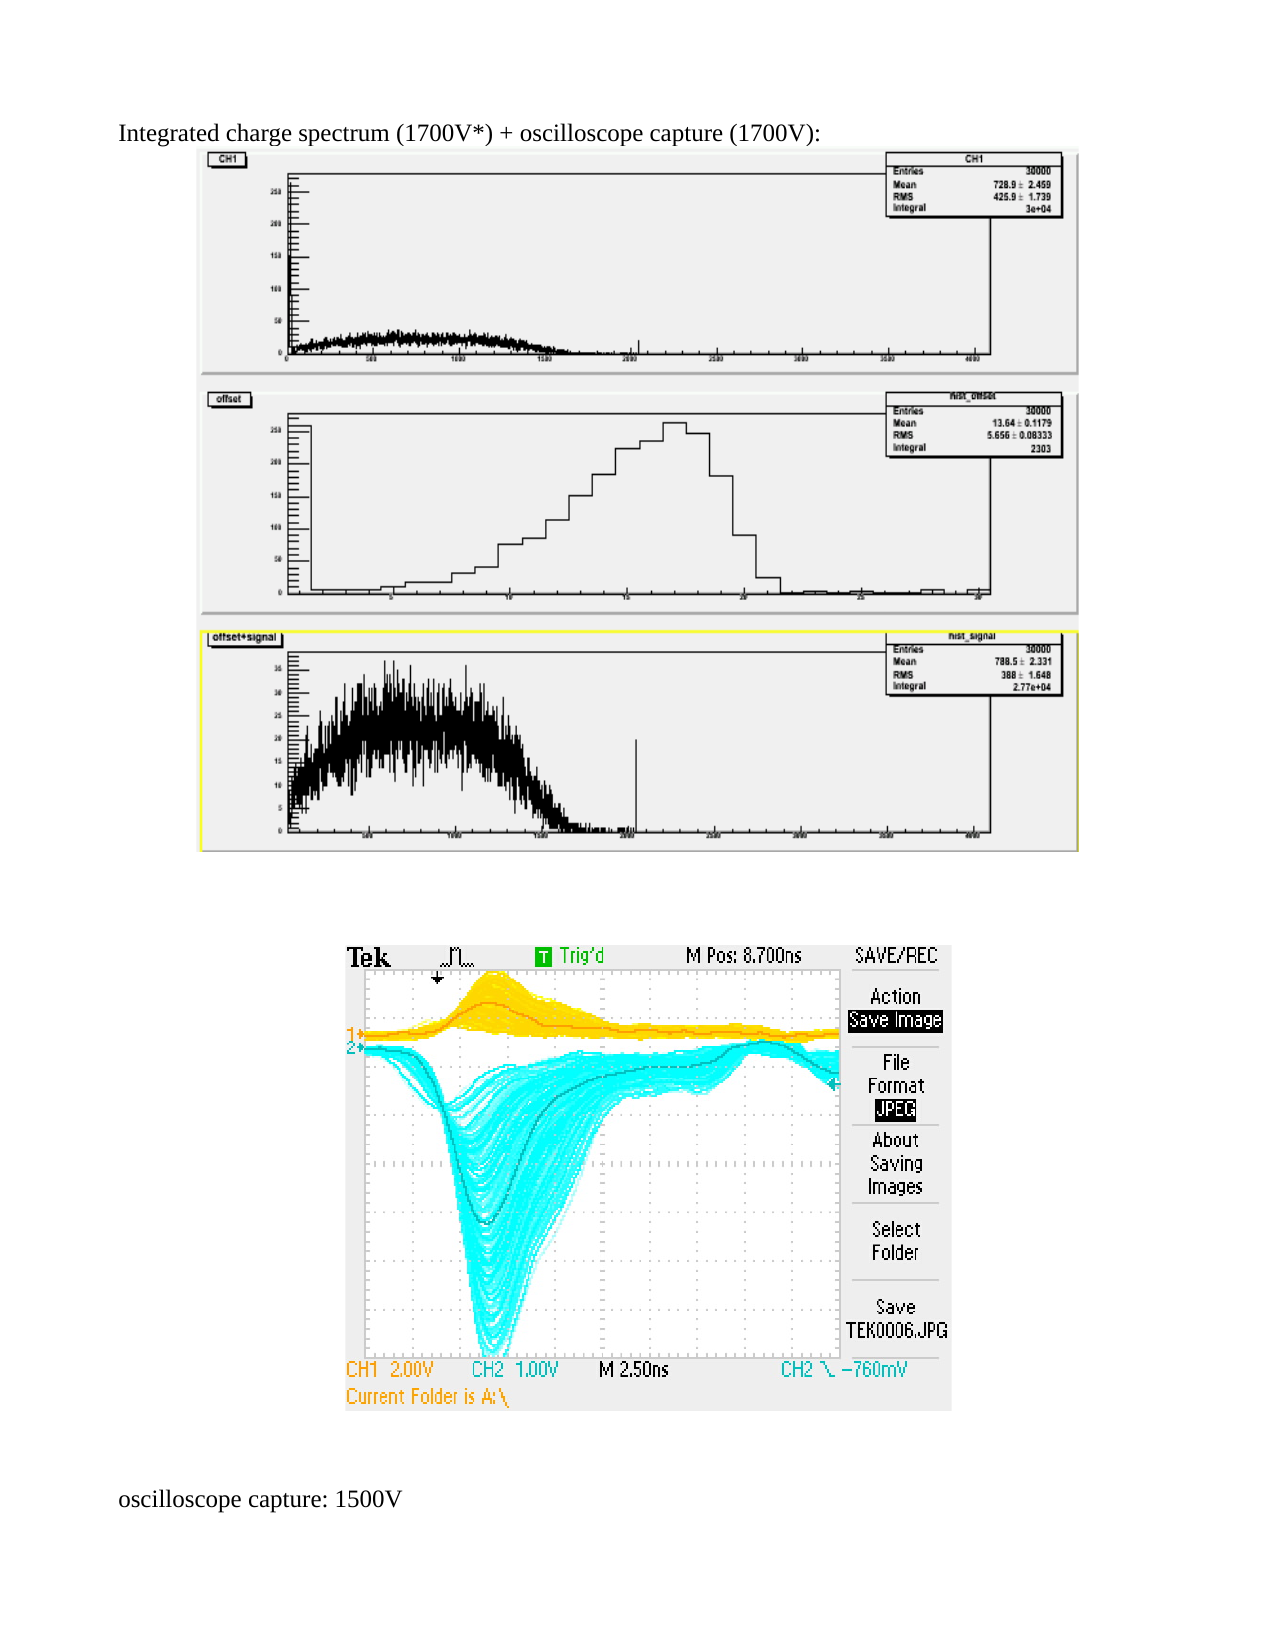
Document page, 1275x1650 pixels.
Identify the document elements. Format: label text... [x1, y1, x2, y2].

picture [196, 146, 1079, 852]
text Integrated charge spectrum (1700V*) + oscilloscope capture (1700V): [118, 118, 1157, 147]
picture [345, 945, 952, 1411]
text oscilloscope capture: 1500V [118, 1484, 1157, 1513]
